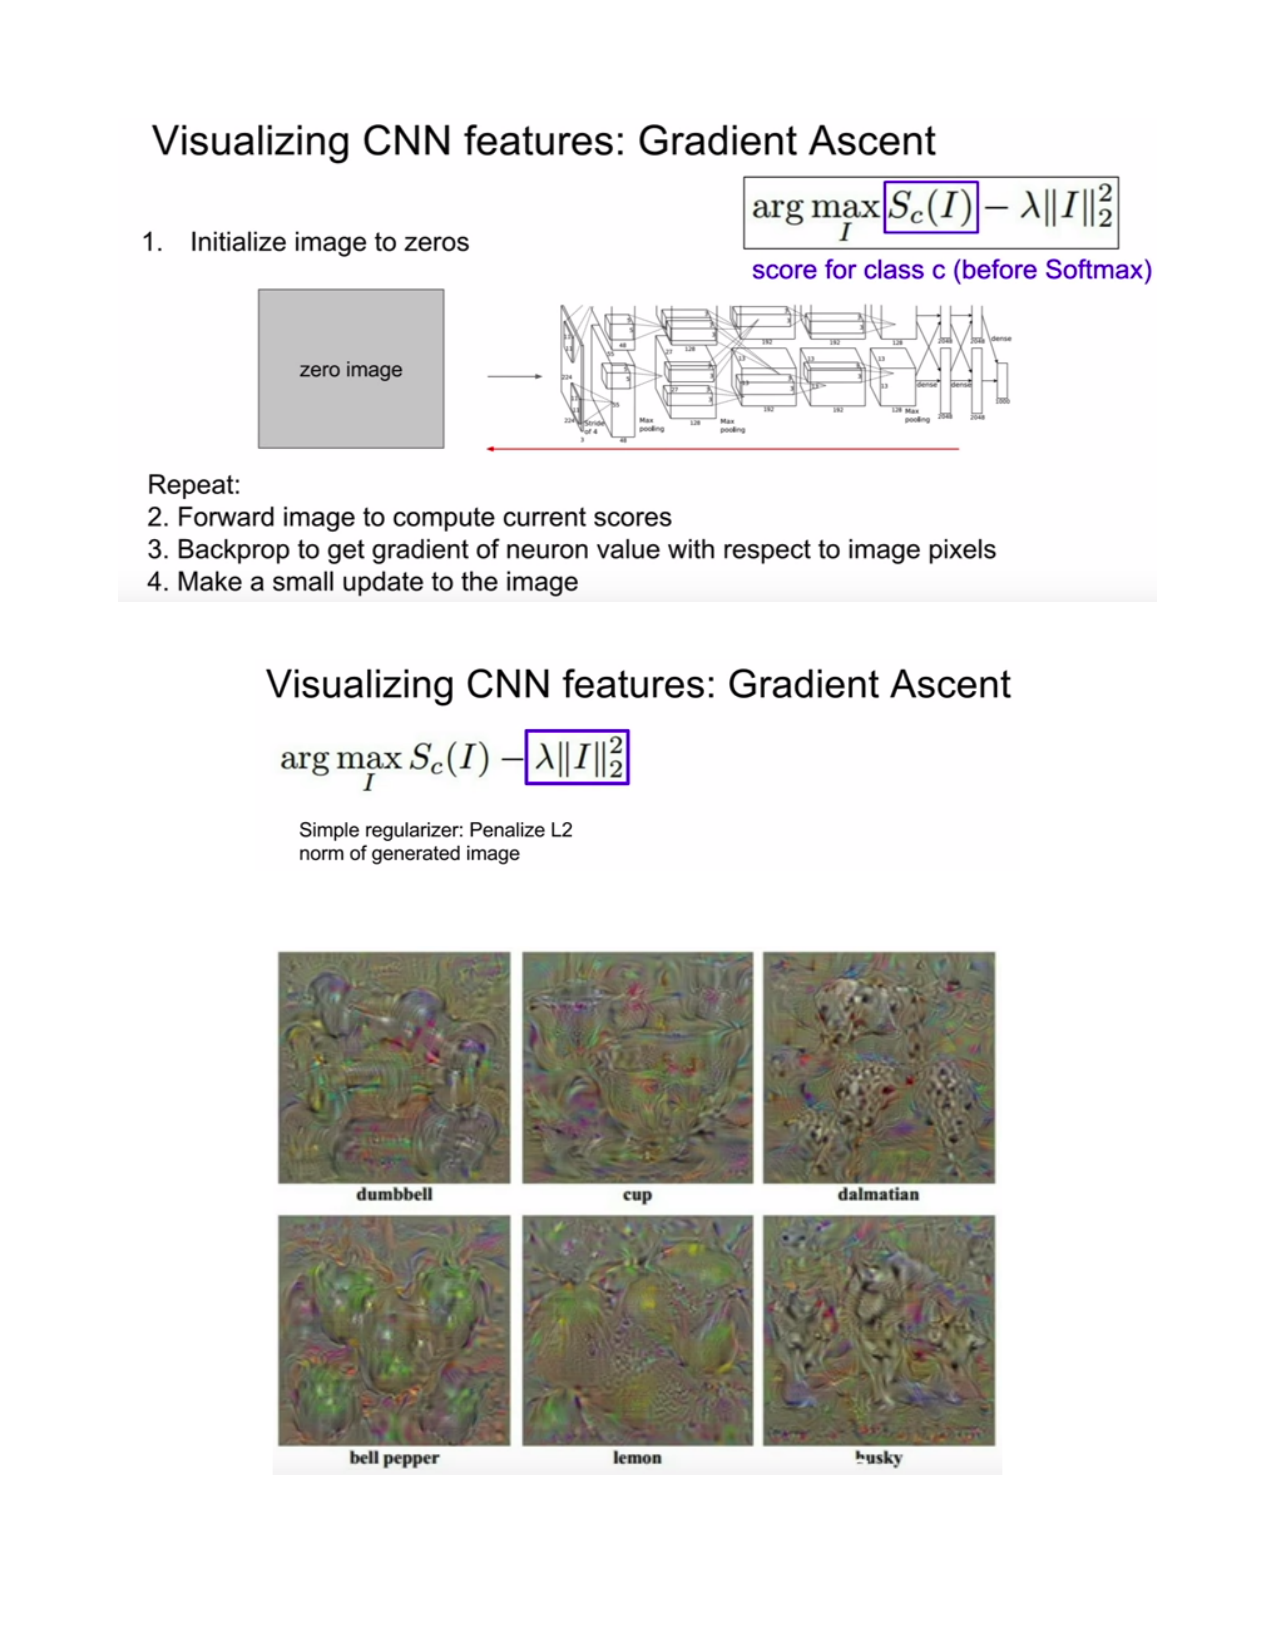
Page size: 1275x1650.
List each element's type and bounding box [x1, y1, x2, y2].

picture [118, 118, 1157, 602]
picture [254, 659, 1021, 871]
picture [272, 946, 1003, 1475]
